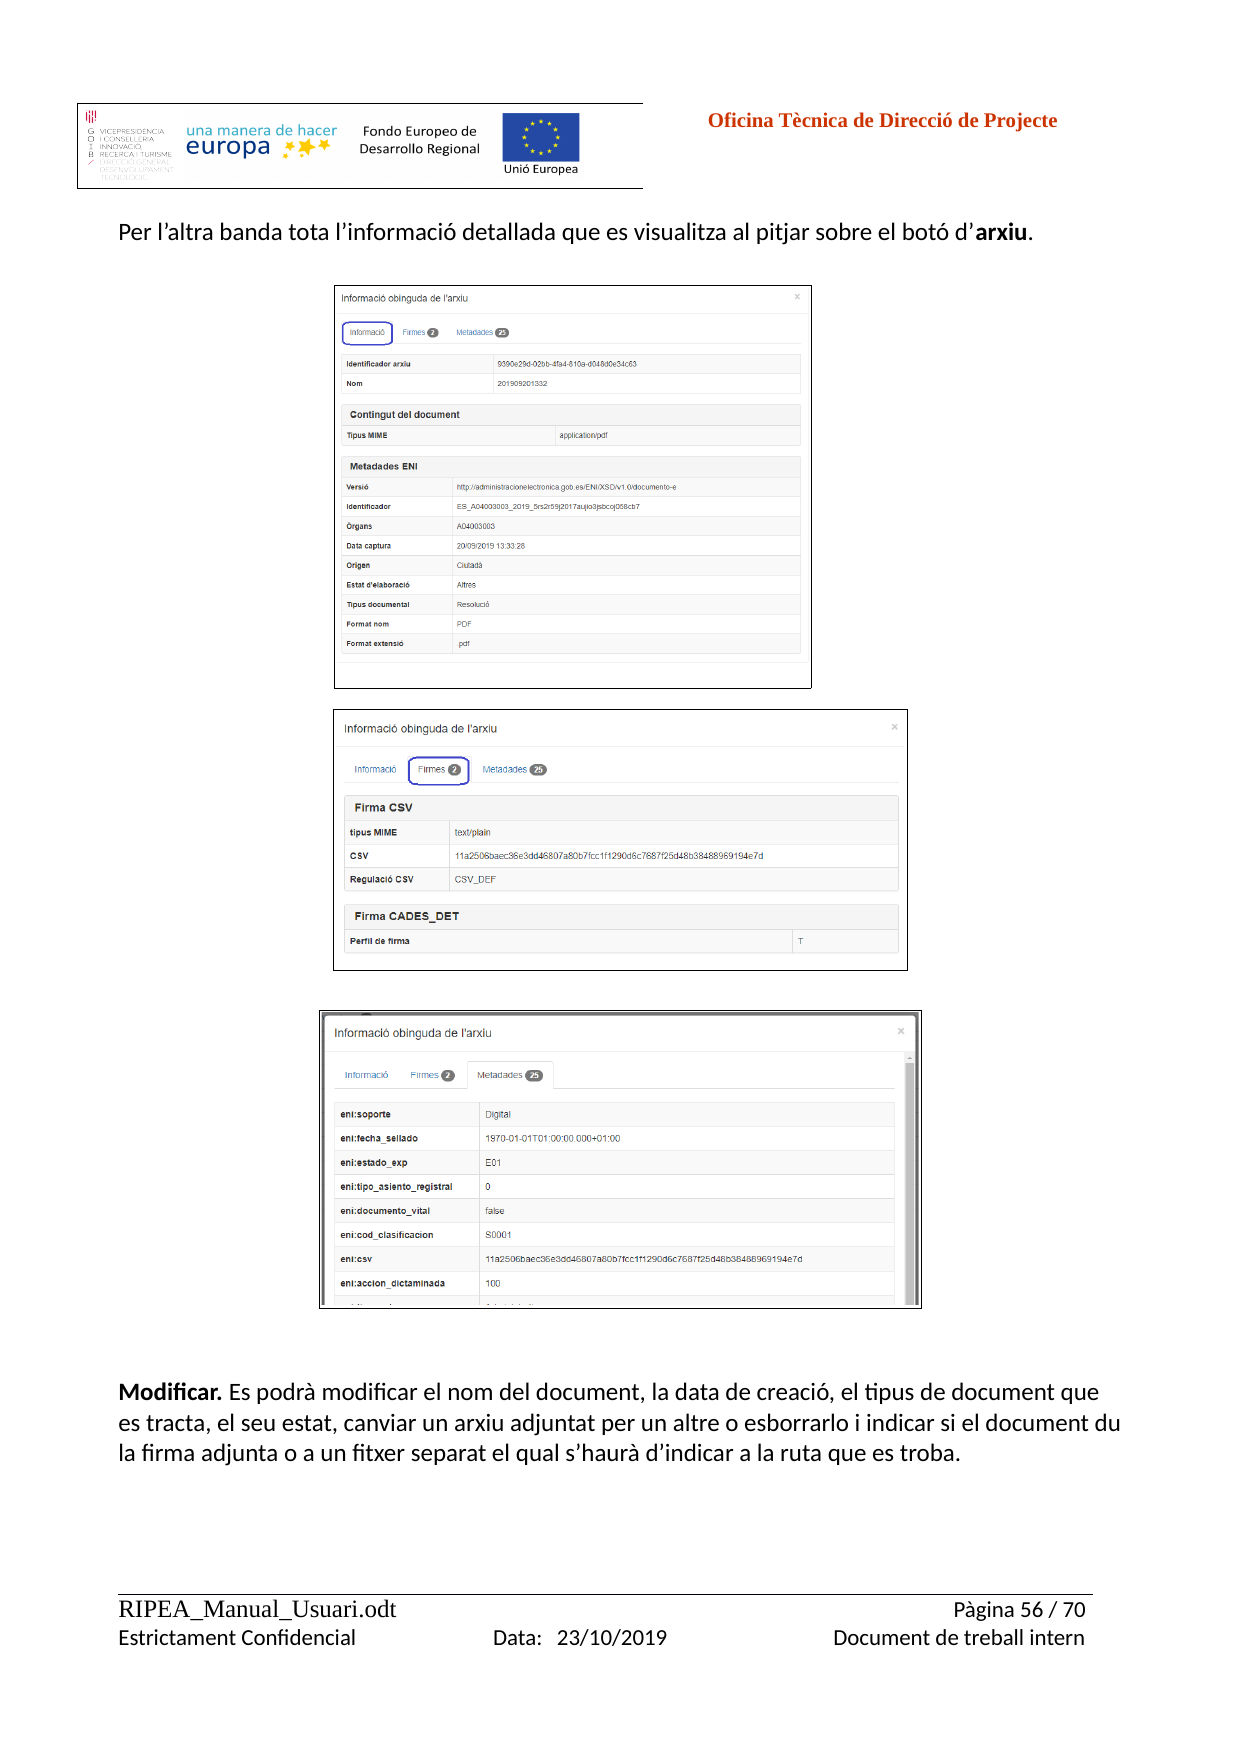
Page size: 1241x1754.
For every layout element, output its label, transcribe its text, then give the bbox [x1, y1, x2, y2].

picture [337, 288, 809, 685]
picture [82, 108, 178, 182]
text Modificar. Es podrà modificar el nom del document, la data de creació, el tipus de document que es tracta, el seu estat, canviar un arxiu adjuntat per un altre o esborrarlo i indicar si el document du la firma adjunta o a un fitxer separat el qual s’haurà d’indicar a la ruta que es troba. [118, 1376, 1122, 1468]
picture [335, 712, 905, 968]
picture [184, 108, 585, 182]
picture [321, 1012, 919, 1305]
text Per l’altra banda tota l’informació detallada que es visualitza al pitjar sobre el botó d’arxiu. [118, 216, 1122, 247]
